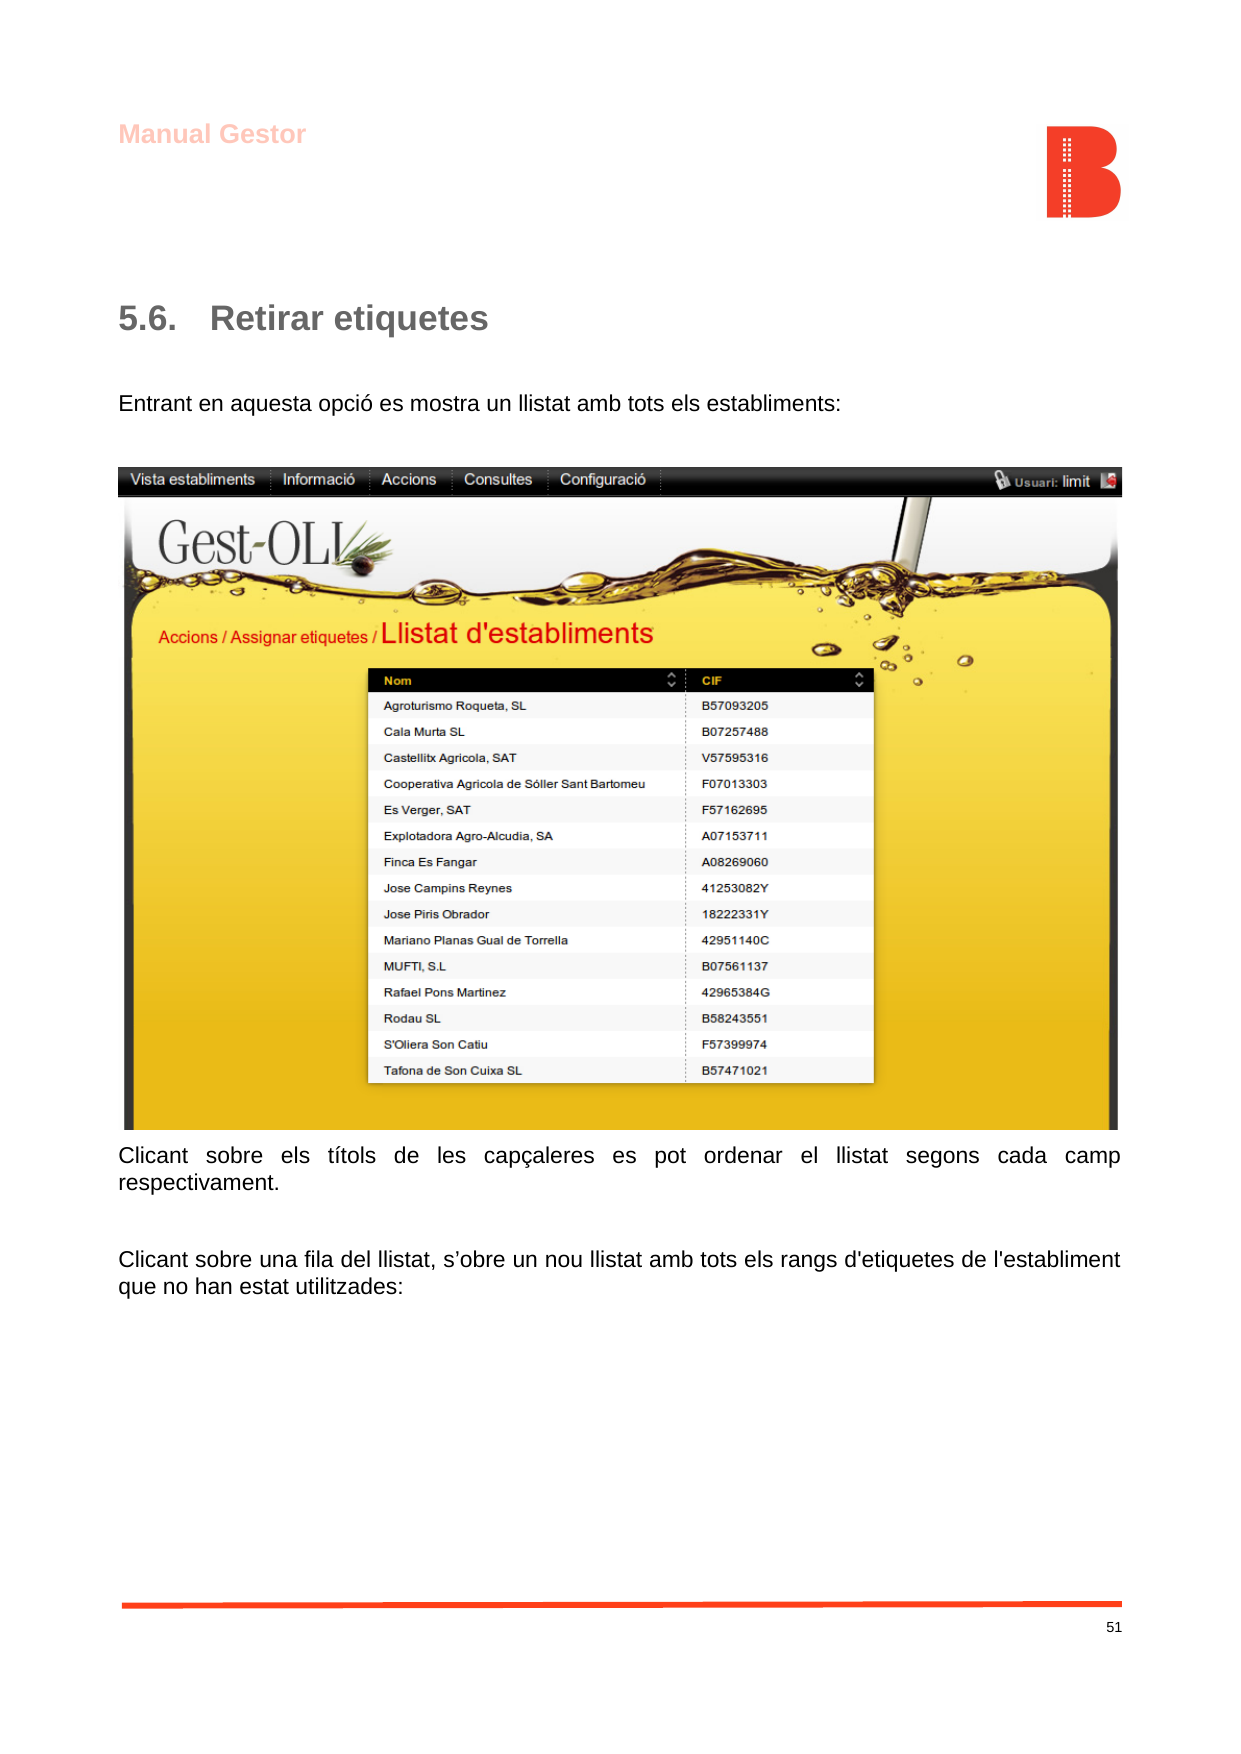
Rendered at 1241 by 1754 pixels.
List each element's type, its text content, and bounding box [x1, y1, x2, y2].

text Clicant sobre una fila del llistat, s’obre un nou llistat amb tots els rangs d'etiquetes de l'establiment que no han estat utilitzades: [118, 1246, 1122, 1299]
text Clicant sobre els títols de les capçaleres es pot ordenar el llistat segons cada camp respectivament. [118, 1142, 1122, 1195]
subtitle Retirar etiquetes [118, 298, 1122, 338]
picture [1036, 124, 1130, 221]
text Entrant en aquesta opció es mostra un llistat amb tots els establiments: [118, 390, 1122, 416]
picture [118, 467, 1123, 1130]
